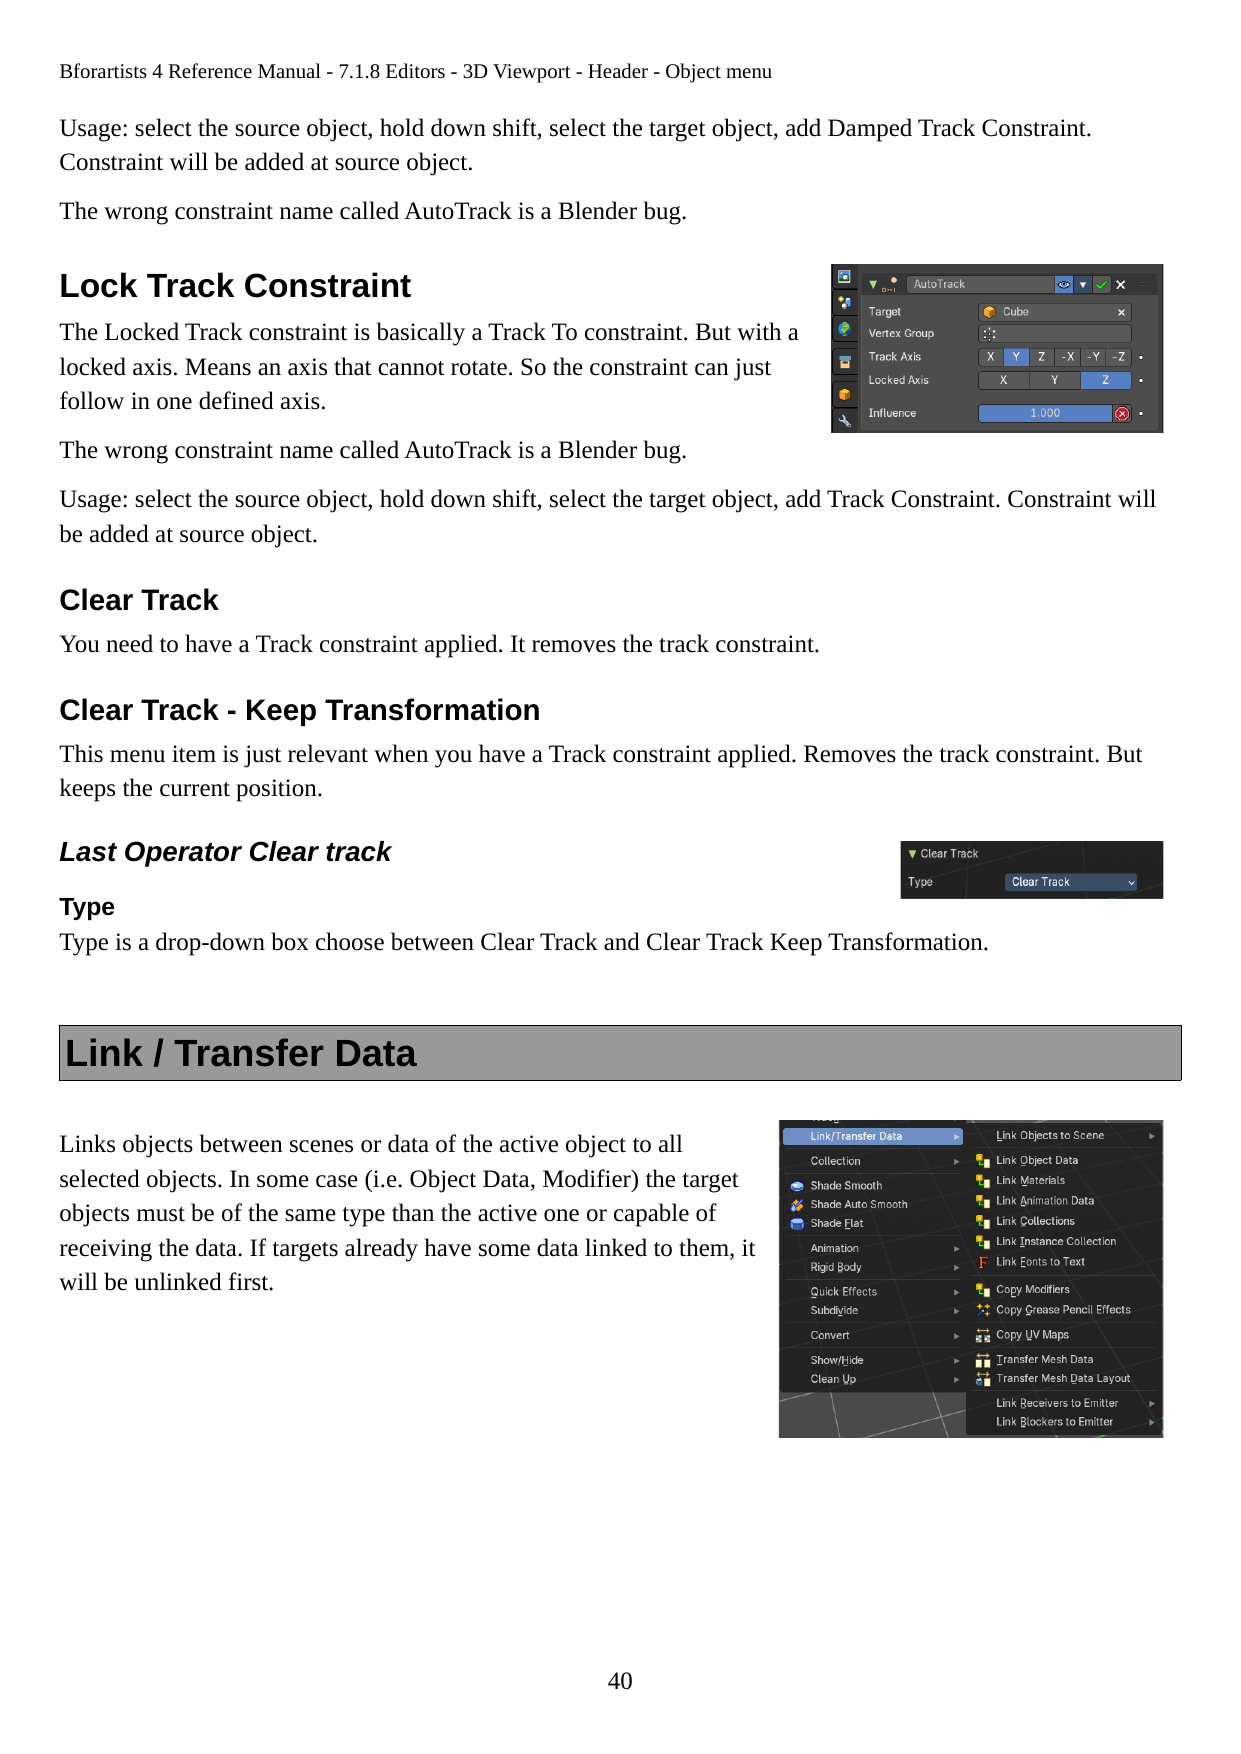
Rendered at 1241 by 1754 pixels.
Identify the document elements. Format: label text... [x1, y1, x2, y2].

picture [778, 1120, 1164, 1438]
text The Locked Track constraint is basically a Track To constraint. But with a locked axis. Means an axis that cannot rotate. So the constraint can just follow in one defined axis. [59, 317, 831, 415]
text Usage: select the source object, hold down shift, select the target object, add Damped Track Constraint. Constraint will be added at source object. [59, 113, 1181, 176]
picture [900, 841, 1164, 899]
subtitle Lock Track Constraint [59, 266, 831, 305]
subtitle Type [59, 892, 1181, 920]
text This menu item is just relevant when you have a Track constraint applied. Removes the track constraint. But keeps the current position. [59, 739, 1181, 802]
subtitle Last Operator Clear track [59, 835, 1181, 867]
subtitle Clear Track [59, 582, 1181, 616]
subtitle Clear Track - Keep Transformation [59, 692, 1181, 726]
text You need to have a Track constraint applied. It removes the track constraint. [59, 629, 1181, 658]
text The wrong constraint name called AutoTrack is a Blender bug. [59, 435, 1181, 464]
subtitle [1164, 266, 1181, 305]
text Usage: select the source object, hold down shift, select the target object, add Track Constraint. Constraint will be added at source object. [59, 484, 1181, 547]
picture [831, 264, 1164, 433]
text Type is a drop-down box choose between Clear Track and Clear Track Keep Transformation. [59, 927, 1181, 955]
table_header Link / Transfer Data [60, 1026, 1181, 1080]
text Links objects between scenes or data of the active object to all selected objects. In some case (i.e. Object Data, Modifier) the target objects must be of the same type than the active one or capable of receiving the data. If targets already have some data linked to them, it will be unlinked first. [59, 1129, 778, 1296]
text The wrong constraint name called AutoTrack is a Blender bug. [59, 196, 1181, 225]
